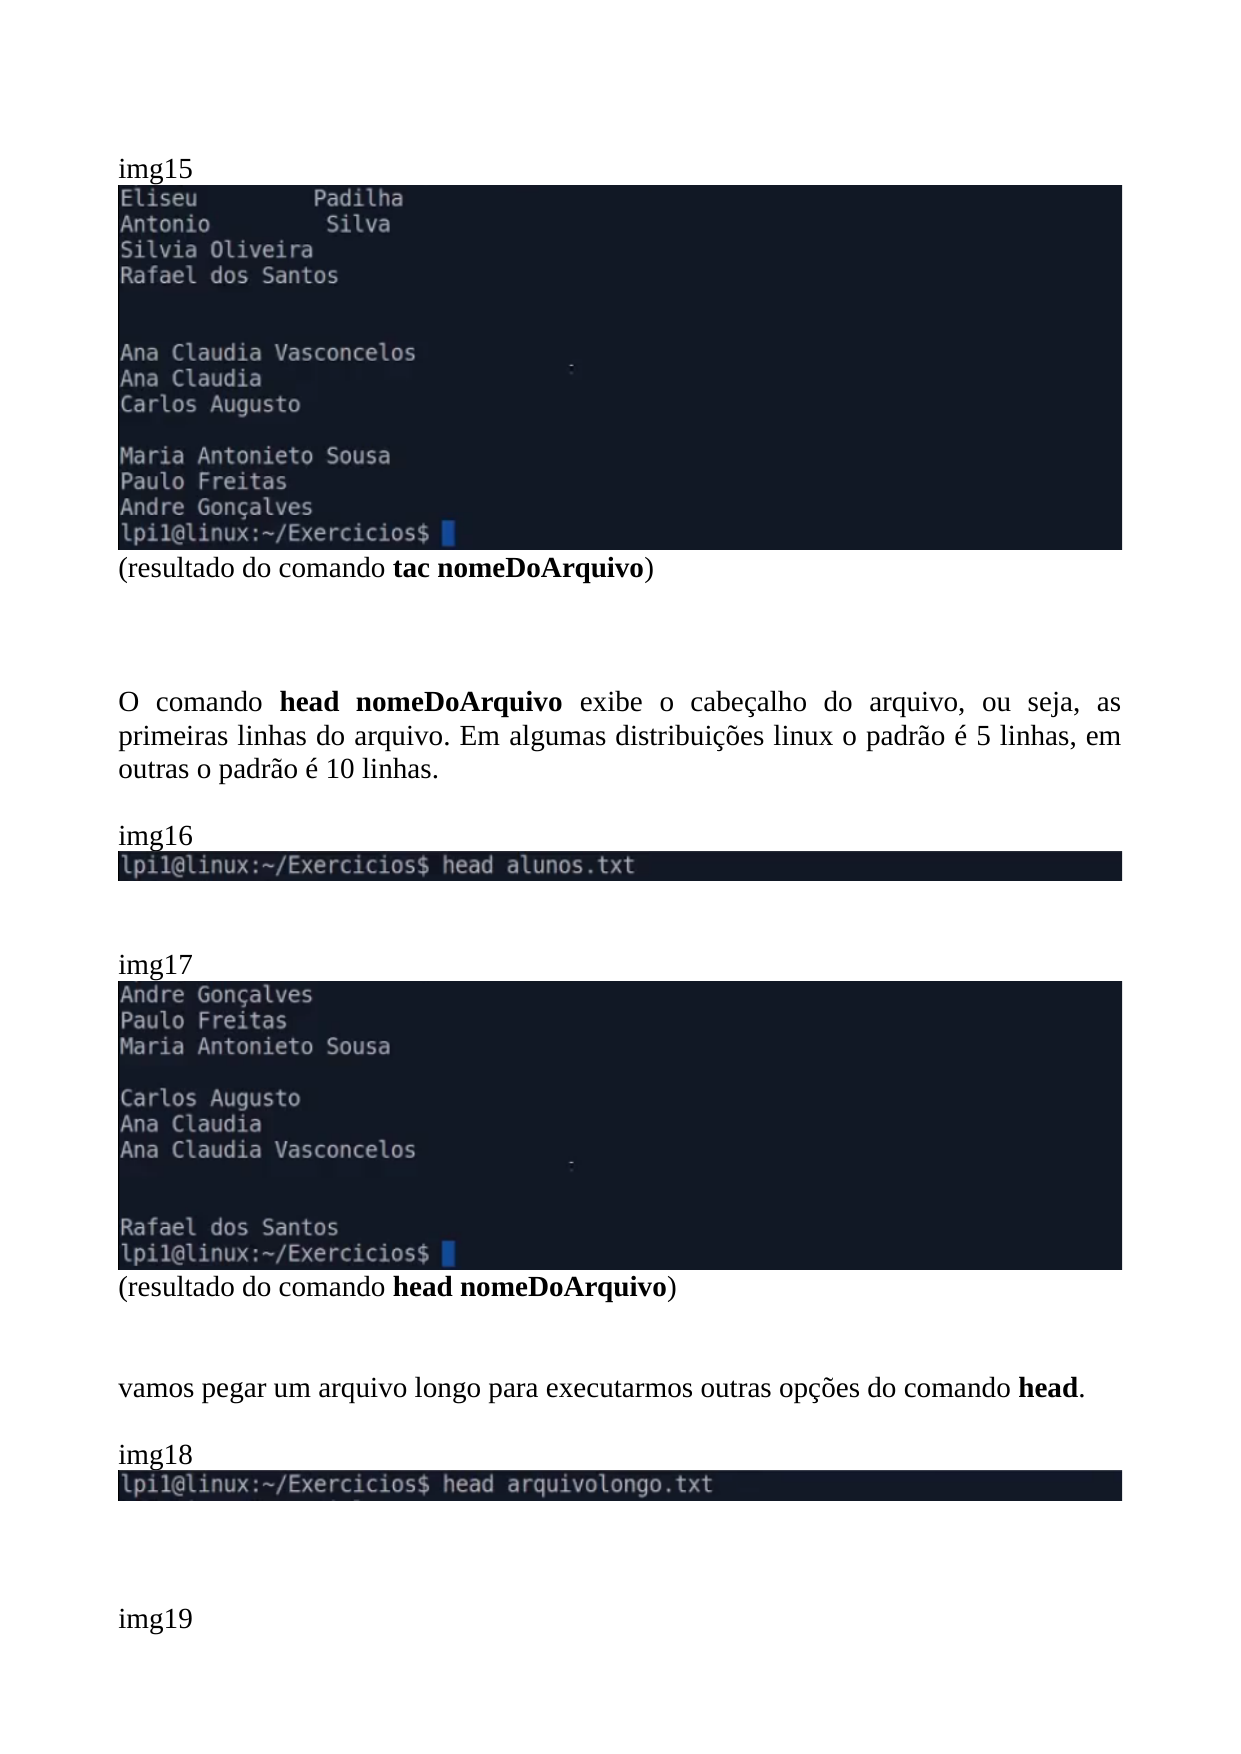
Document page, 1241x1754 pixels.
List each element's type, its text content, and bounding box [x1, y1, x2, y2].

picture [118, 185, 1123, 550]
text img17 [118, 947, 1122, 981]
text (resultado do comando tac nomeDoArquivo) [118, 550, 1122, 583]
text img15 [118, 152, 1122, 185]
text img19 [118, 1601, 1122, 1634]
text O comando head nomeDoArquivo exibe o cabeçalho do arquivo, ou seja, as primeiras linhas do arquivo. Em algumas distribuições linux o padrão é 5 linhas, em outras o padrão é 10 linhas. [118, 684, 1122, 785]
text img16 [118, 818, 1122, 851]
picture [118, 851, 1123, 881]
text (resultado do comando head nomeDoArquivo) [118, 1270, 1122, 1303]
text img18 [118, 1437, 1122, 1470]
picture [118, 1470, 1123, 1501]
picture [118, 981, 1123, 1270]
text vamos pegar um arquivo longo para executarmos outras opções do comando head. [118, 1370, 1122, 1403]
